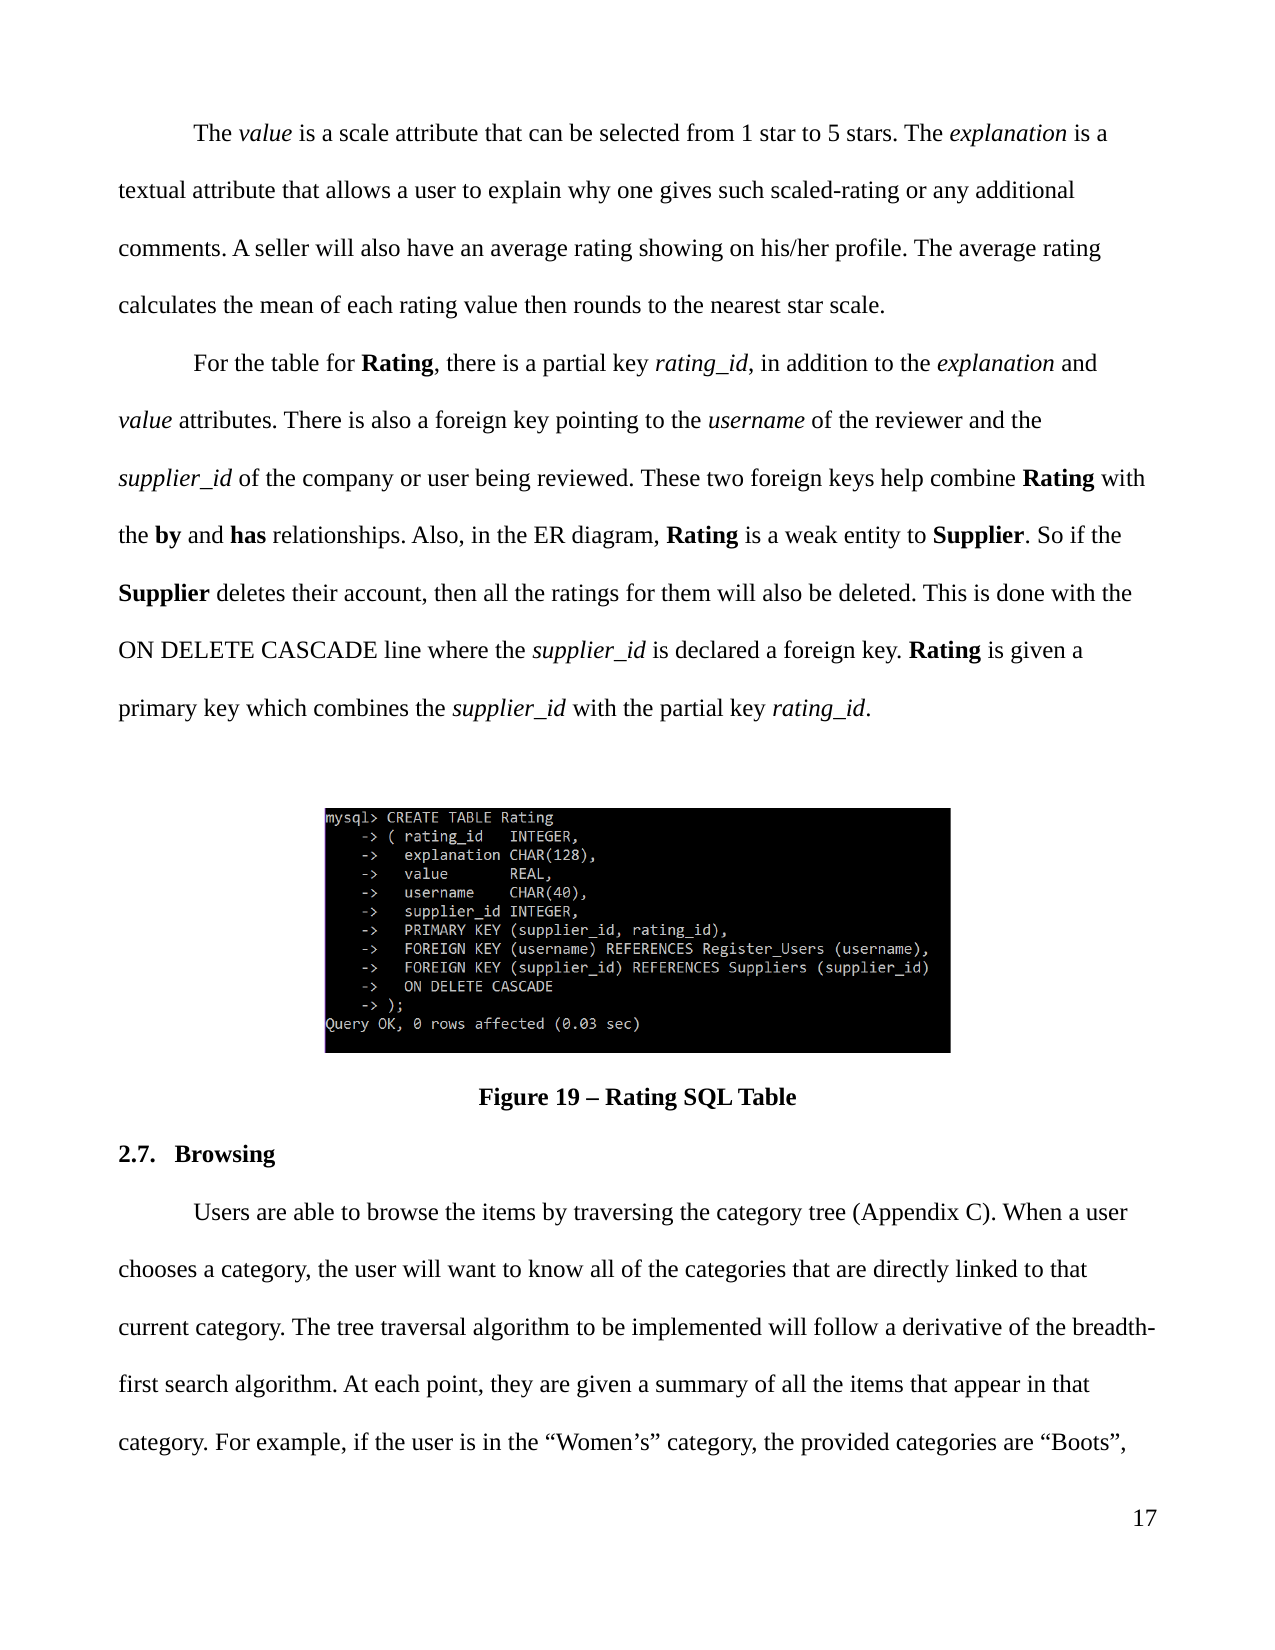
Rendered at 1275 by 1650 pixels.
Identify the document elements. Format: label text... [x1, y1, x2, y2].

picture [324, 808, 951, 1053]
text Users are able to browse the items by traversing the category tree (Appendix C). When a user chooses a category, the user will want to know all of the categories that are directly linked to that current category. The tree traversal algorithm to be implemented will follow a derivative of the breadth-first search algorithm. At each point, they are given a summary of all the items that appear in that category. For example, if the user is in the “Women’s” category, the provided categories are “Boots”, [118, 1197, 1157, 1456]
text The value is a scale attribute that can be selected from 1 star to 5 stars. The explanation is a textual attribute that allows a user to explain why one gives such scaled-rating or any additional comments. A seller will also have an average rating showing on his/her profile. The average rating calculates the mean of each rating value then rounds to the nearest star scale. [118, 118, 1157, 319]
text For the table for Rating, there is a partial key rating_id, in addition to the explanation and value attributes. There is also a foreign key pointing to the username of the reviewer and the supplier_id of the company or user being reviewed. These two foreign keys help combine Rating with the by and has relationships. Also, in the ER diagram, Rating is a weak entity to Supplier. So if the Supplier deletes their account, then all the ratings for them will also be deleted. This is done with the ON DELETE CASCADE line where the supplier_id is declared a foreign key. Rating is given a primary key which combines the supplier_id with the partial key rating_id. [118, 348, 1157, 722]
text Figure 19 – Rating SQL Table [118, 1082, 1157, 1111]
subtitle Browsing [118, 1139, 1157, 1168]
